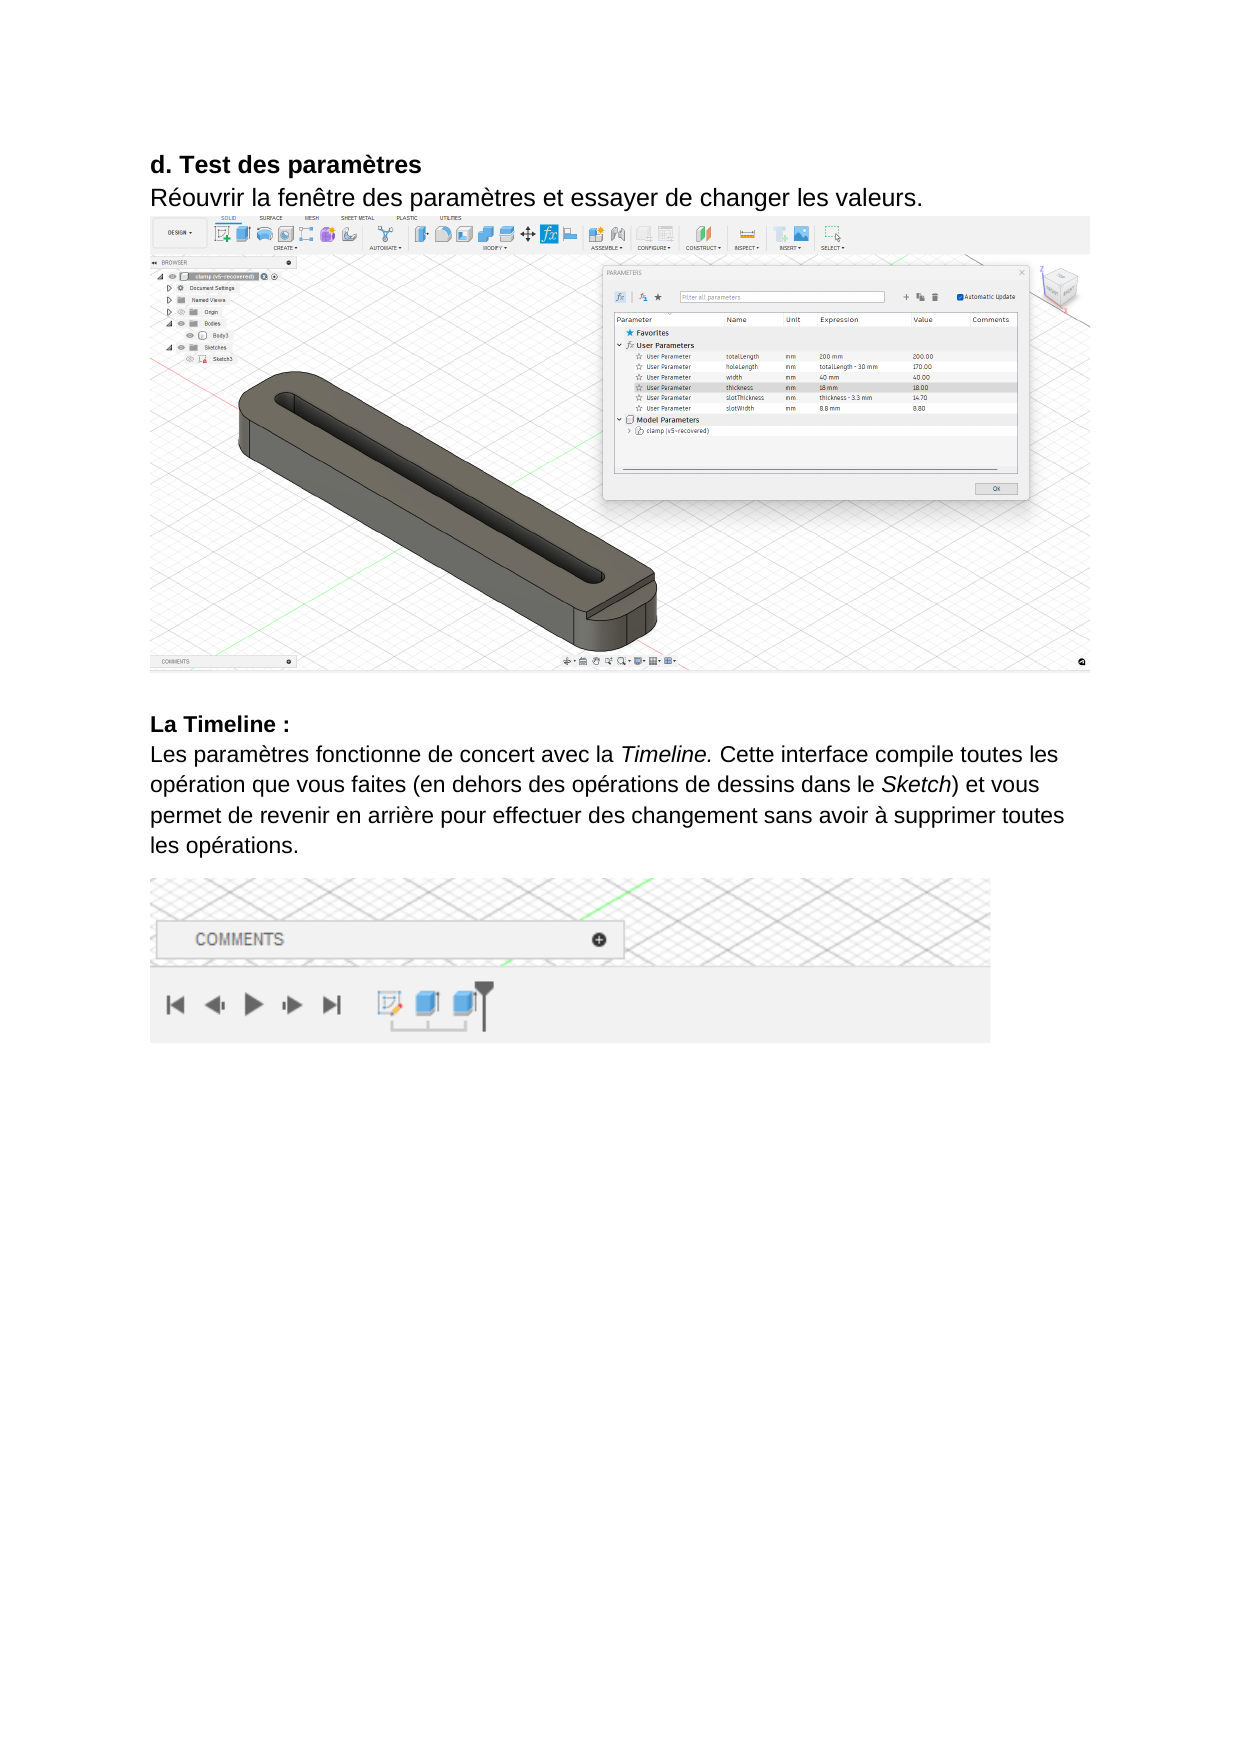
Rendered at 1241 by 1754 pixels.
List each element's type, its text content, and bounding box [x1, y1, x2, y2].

text La Timeline : [150, 673, 1090, 737]
text d. Test des paramètres [150, 150, 1090, 179]
text Les paramètres fonctionne de concert avec la Timeline. Cette interface compile toutes les opération que vous faites (en dehors des opérations de dessins dans le Sketch) et vous permet de revenir en arrière pour effectuer des changement sans avoir à supprimer toutes les opérations. [150, 741, 1090, 858]
text Réouvrir la fenêtre des paramètres et essayer de changer les valeurs. [150, 183, 1090, 212]
picture [150, 216, 1091, 673]
picture [150, 878, 991, 1043]
